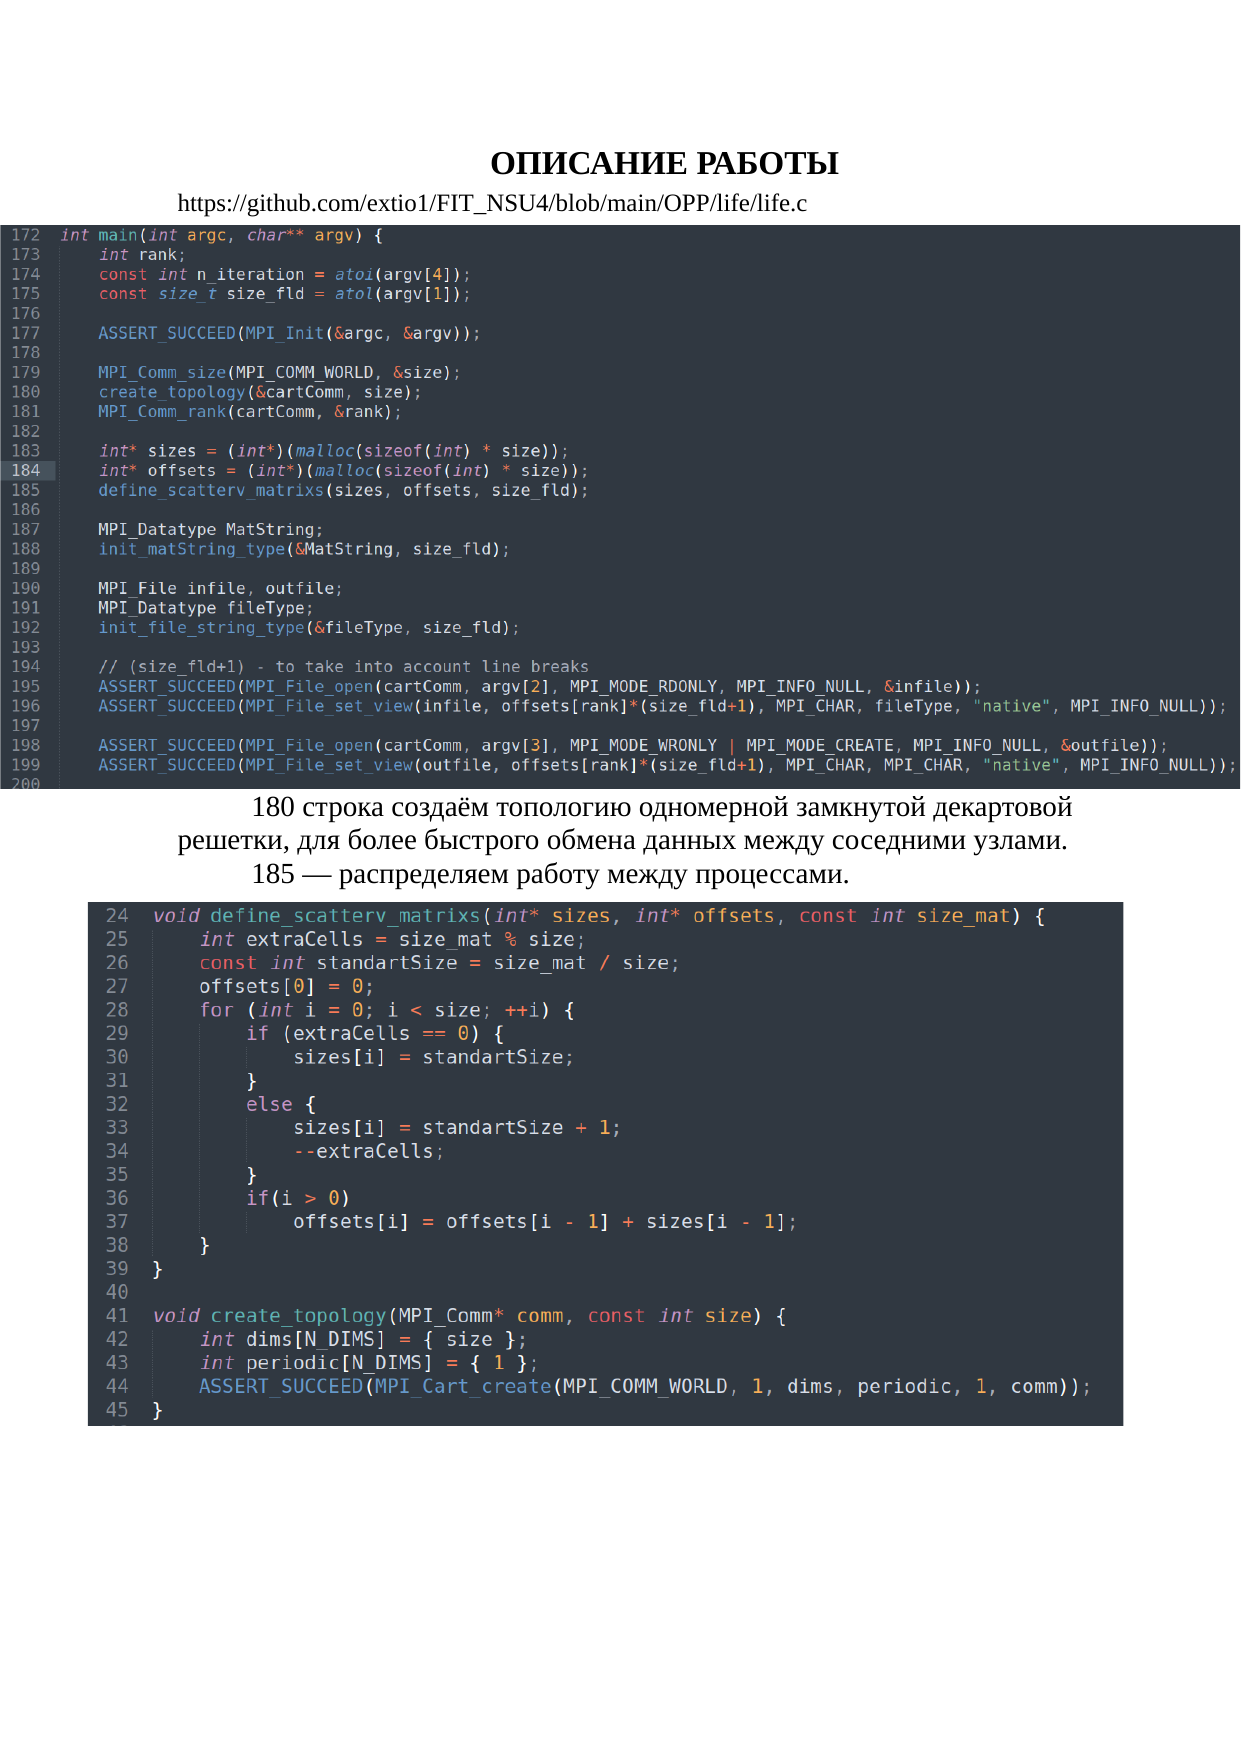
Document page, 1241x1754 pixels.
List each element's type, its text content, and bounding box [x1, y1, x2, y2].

subtitle ОПИСАНИЕ РАБОТЫ [177, 143, 1152, 181]
text https://github.com/extio1/FIT_NSU4/blob/main/OPP/life/life.c [177, 188, 1152, 216]
text [177, 216, 1152, 225]
text 180 строка создаём топологию одномерной замкнутой декартовой решетки, для более быстрого обмена данных между соседними узлами. [177, 789, 1152, 856]
picture [87, 902, 1124, 1426]
text 185 — распределяем работу между процессами. [177, 856, 1152, 889]
picture [0, 225, 1241, 789]
